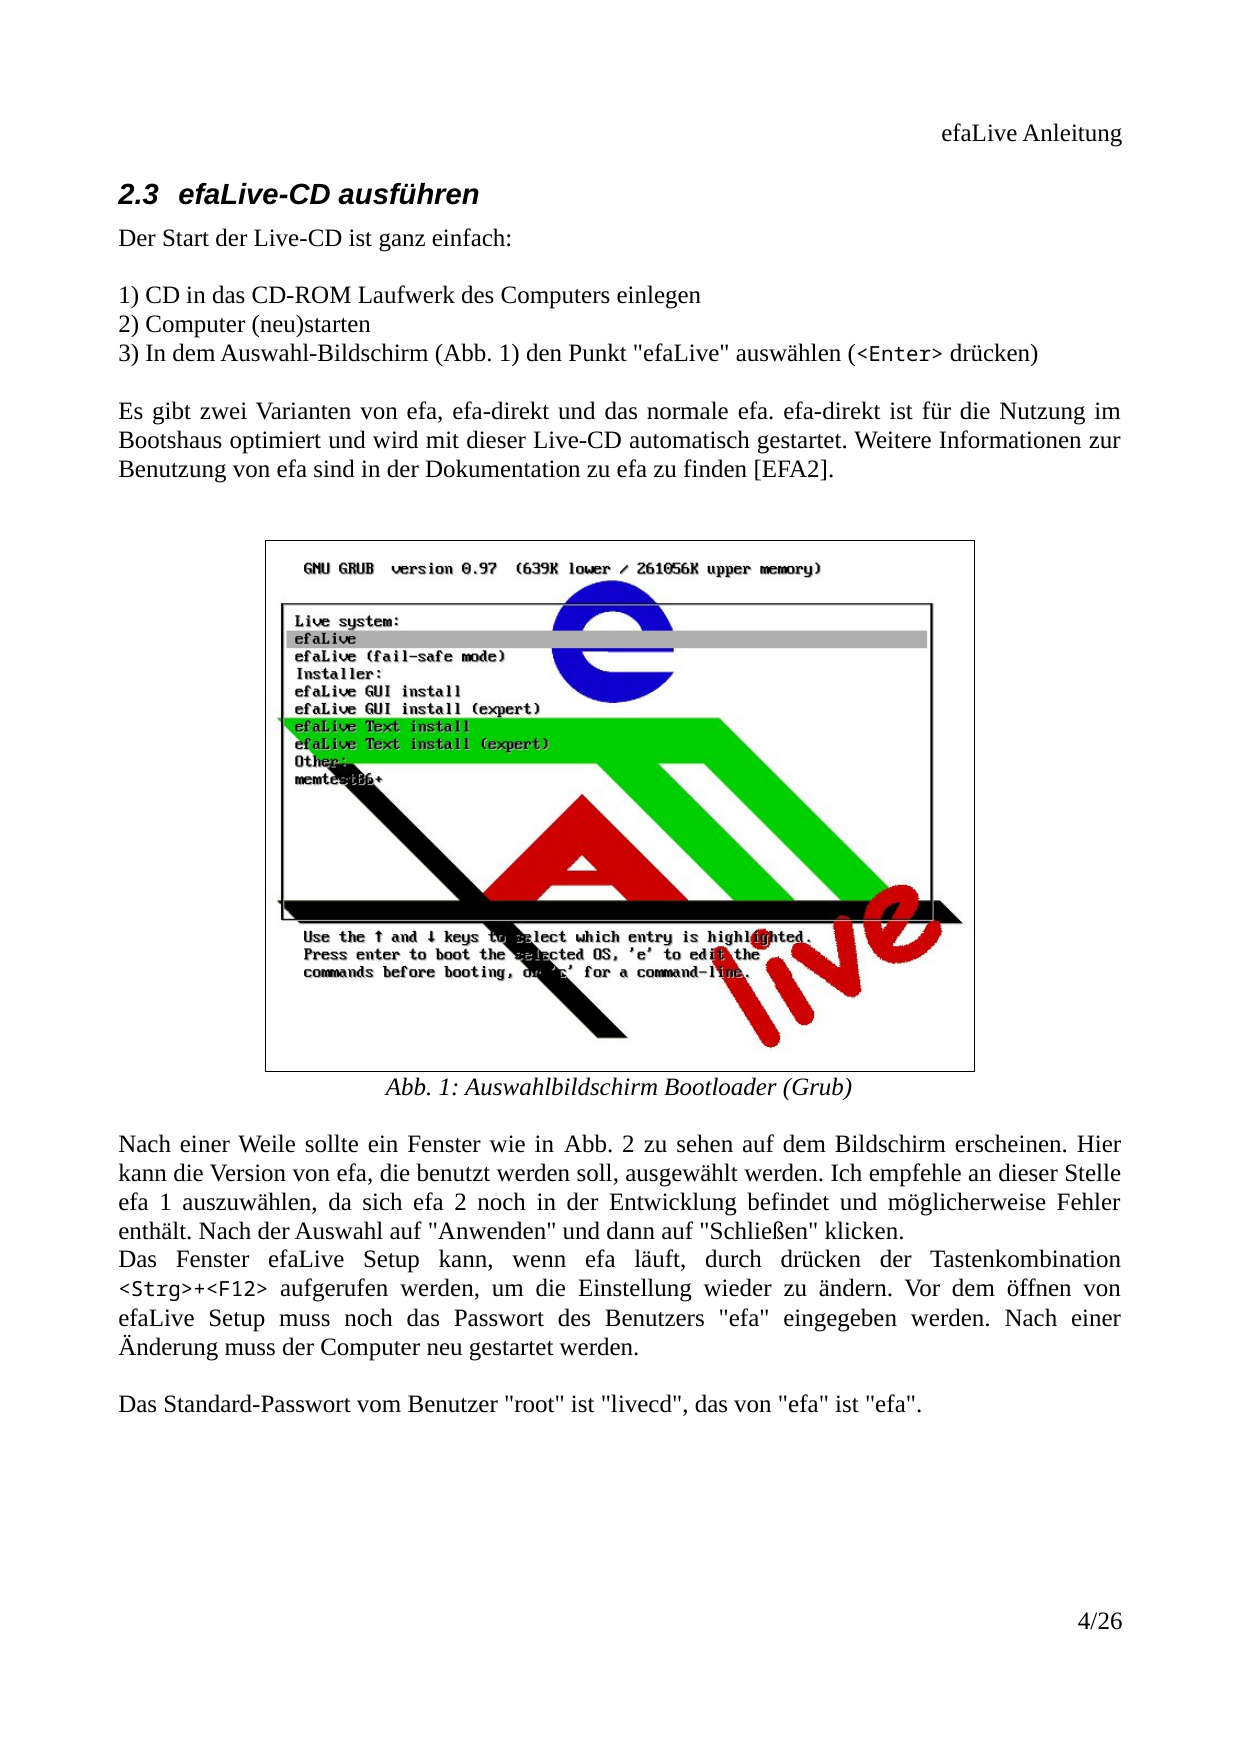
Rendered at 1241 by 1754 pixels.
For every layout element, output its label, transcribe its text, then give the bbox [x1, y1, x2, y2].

text [266, 541, 974, 1071]
text Das Standard-Passwort vom Benutzer "root" ist "livecd", das von "efa" ist "efa". [118, 1389, 1122, 1418]
text Nach einer Weile sollte ein Fenster wie in Abb. 2 zu sehen auf dem Bildschirm erscheinen. Hier kann die Version von efa, die benutzt werden soll, ausgewählt werden. Ich empfehle an dieser Stelle efa 1 auszuwählen, da sich efa 2 noch in der Entwicklung befindet und möglicherweise Fehler enthält. Nach der Auswahl auf "Anwenden" und dann auf "Schließen" klicken. [118, 1129, 1122, 1244]
text Das Fenster efaLive Setup kann, wenn efa läuft, durch drücken der Tastenkombination <Strg>+<F12> aufgerufen werden, um die Einstellung wieder zu ändern. Vor dem öffnen von efaLive Setup muss noch das Passwort des Benutzers "efa" eingegeben werden. Nach einer Änderung muss der Computer neu gestartet werden. [118, 1244, 1122, 1360]
text Es gibt zwei Varianten von efa, efa-direkt und das normale efa. efa-direkt ist für die Nutzung im Bootshaus optimiert und wird mit dieser Live-CD automatisch gestartet. Weitere Informationen zur Benutzung von efa sind in der Dokumentation zu efa zu finden [EFA2]. [118, 396, 1122, 483]
picture [269, 544, 971, 1069]
subtitle efaLive-CD ausführen [118, 177, 1122, 211]
text 2) Computer (neu)starten [118, 309, 1122, 338]
text 1) CD in das CD-ROM Laufwerk des Computers einlegen [118, 281, 1122, 309]
text 3) In dem Auswahl-Bildschirm (Abb. 1) den Punkt "efaLive" auswählen (<Enter> drücken) [118, 338, 1122, 368]
text Abb. 1: Auswahlbildschirm Bootloader (Grub) [265, 1072, 975, 1101]
text Der Start der Live-CD ist ganz einfach: [118, 223, 1122, 252]
